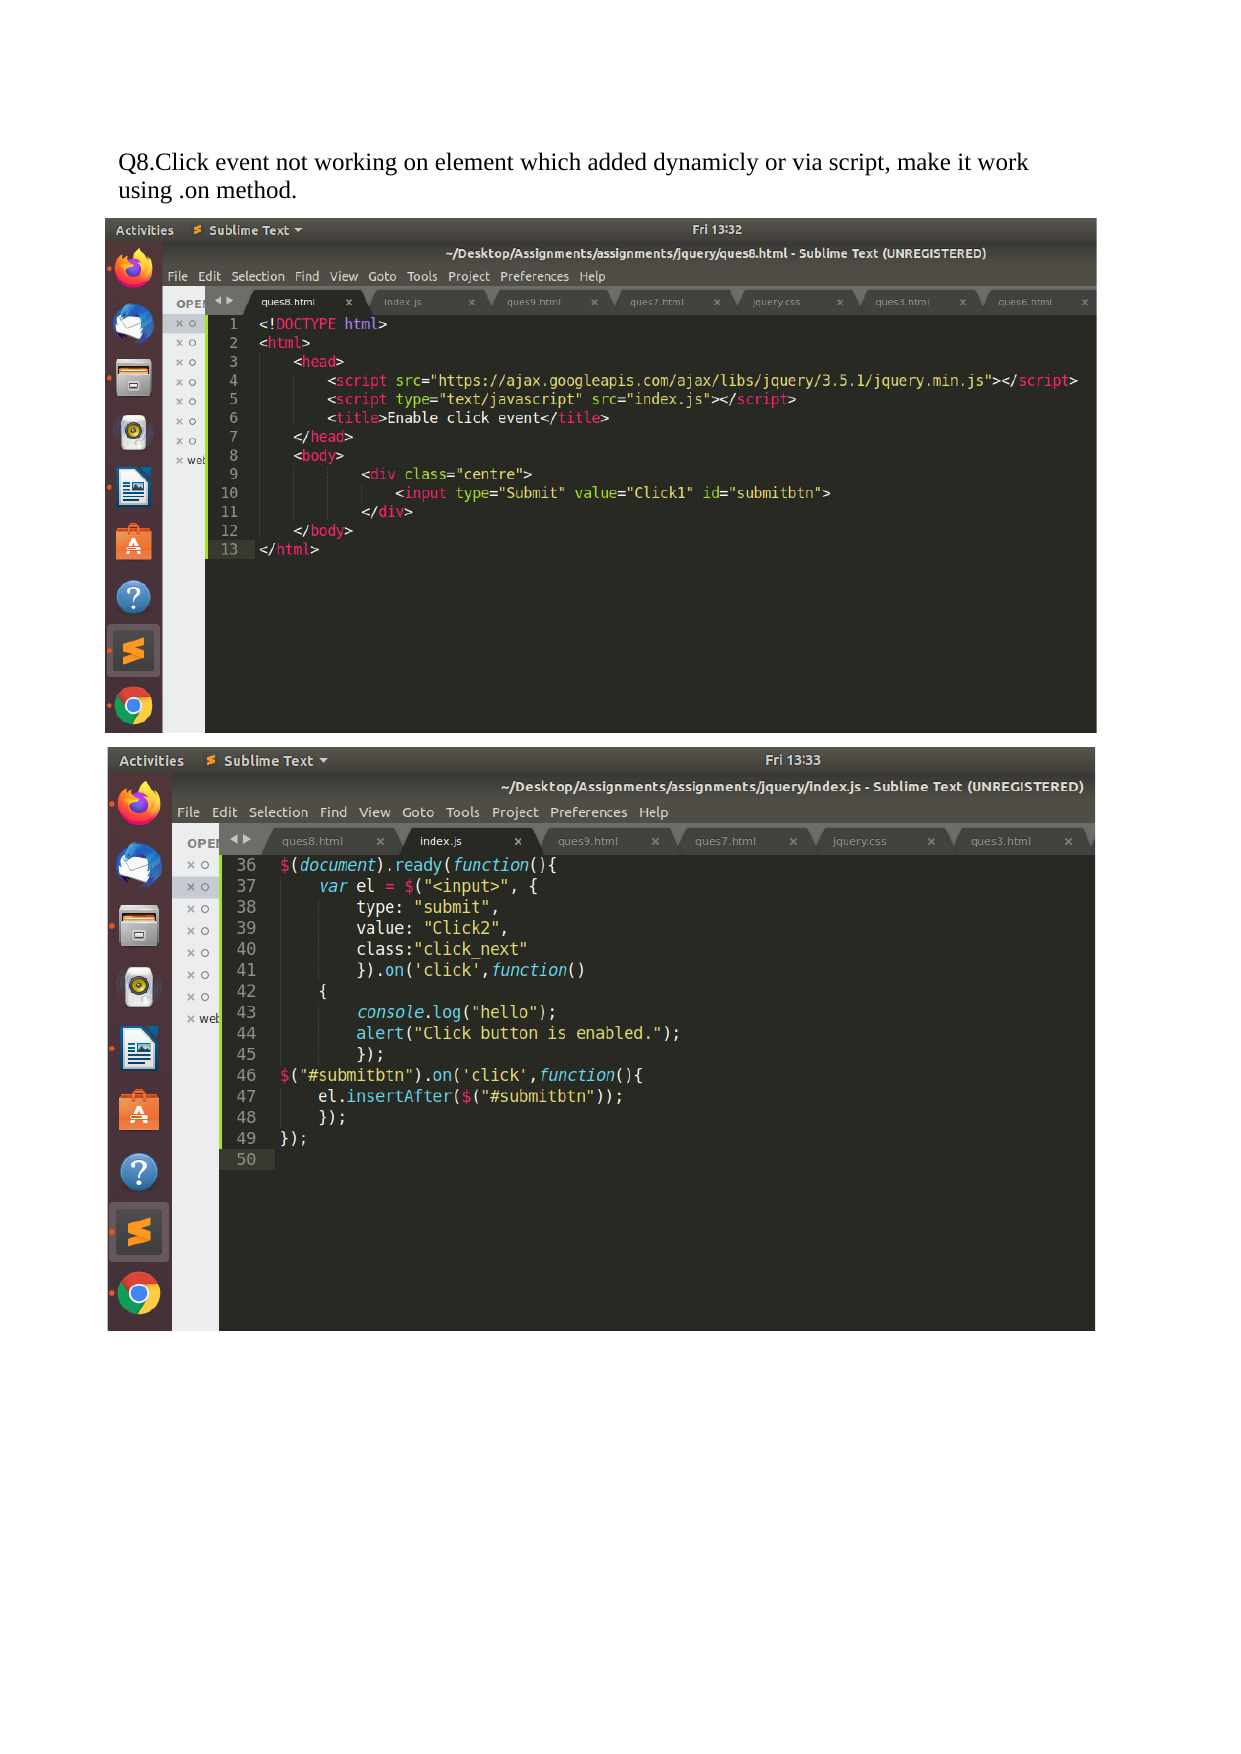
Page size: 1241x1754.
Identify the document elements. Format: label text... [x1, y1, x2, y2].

picture [107, 747, 1096, 1331]
picture [105, 218, 1097, 733]
text Q8.Click event not working on element which added dynamicly or via script, make it work using .on method. [118, 147, 1122, 204]
